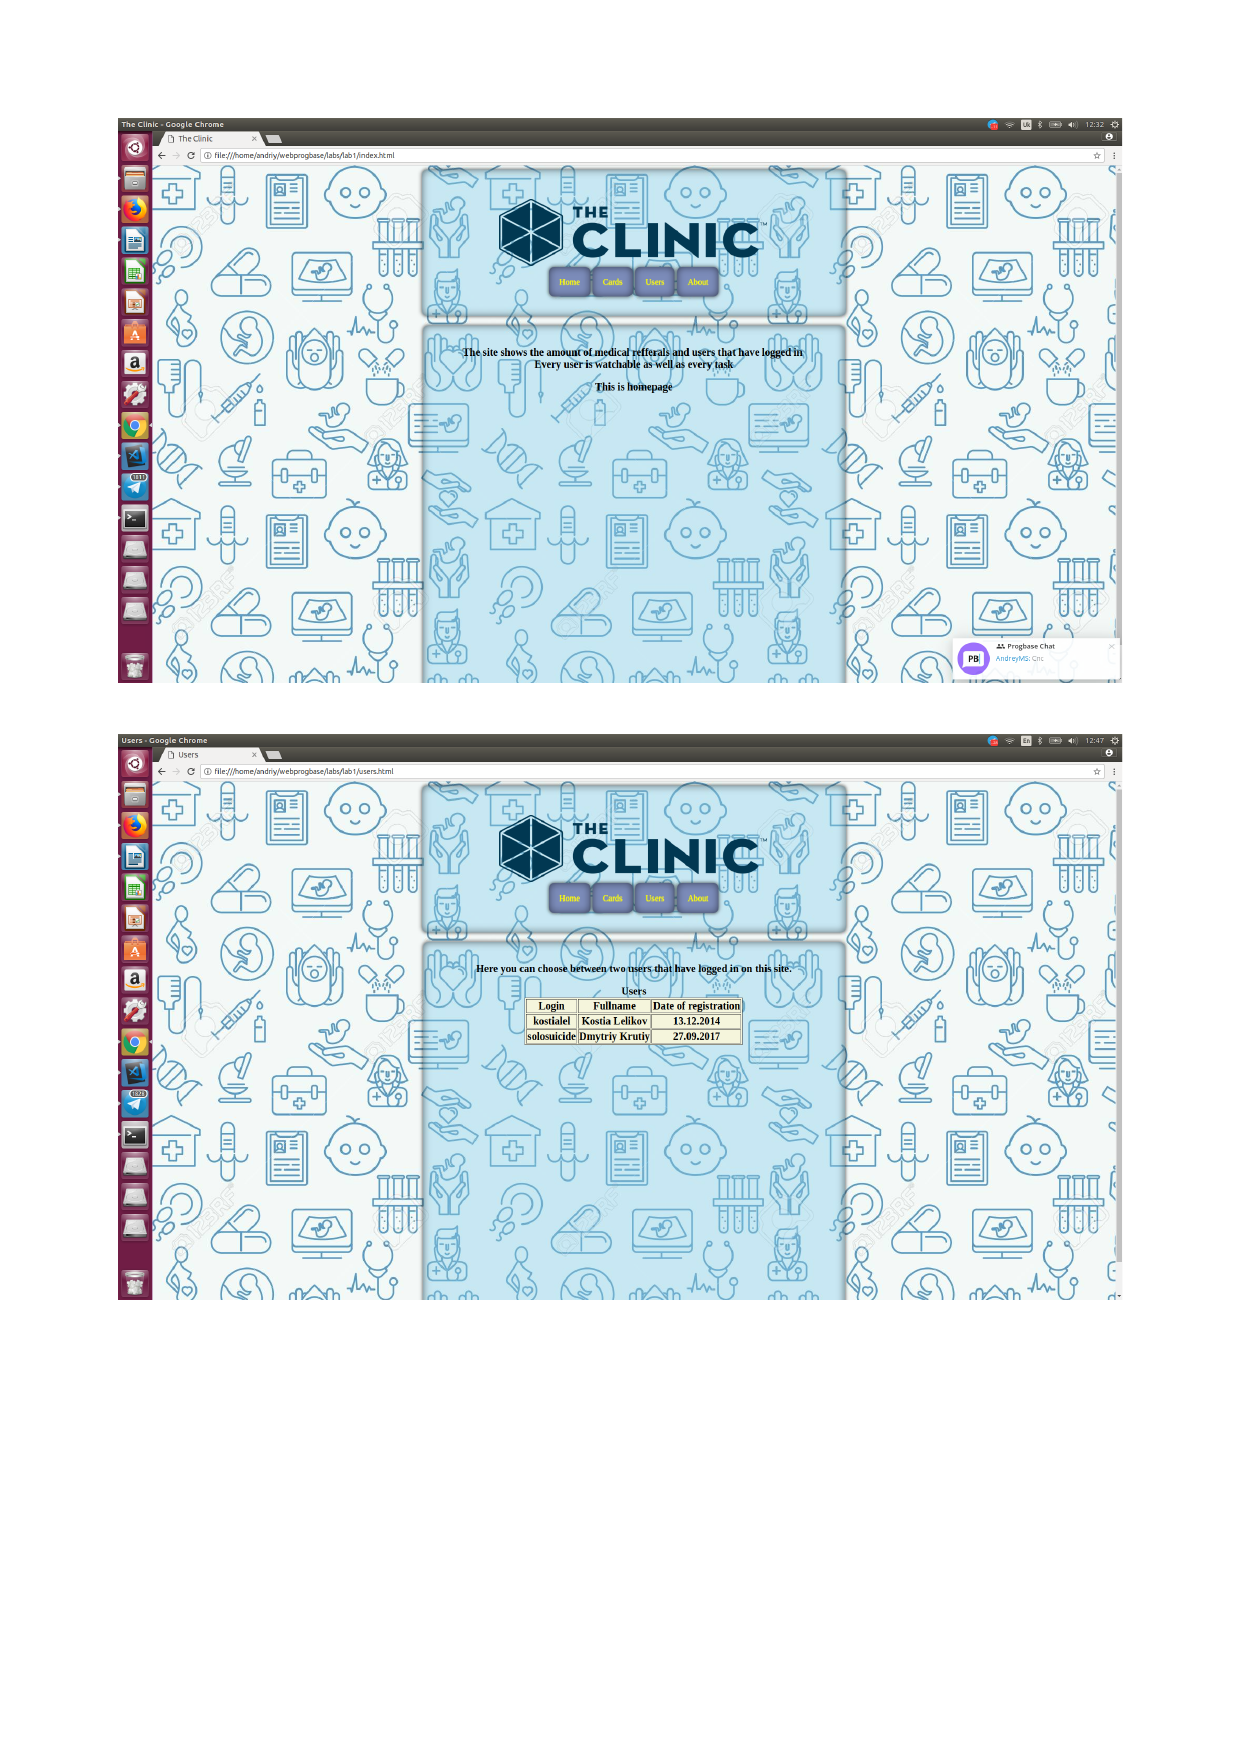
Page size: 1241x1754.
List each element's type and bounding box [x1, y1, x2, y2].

picture [118, 734, 1123, 1300]
picture [118, 118, 1123, 683]
